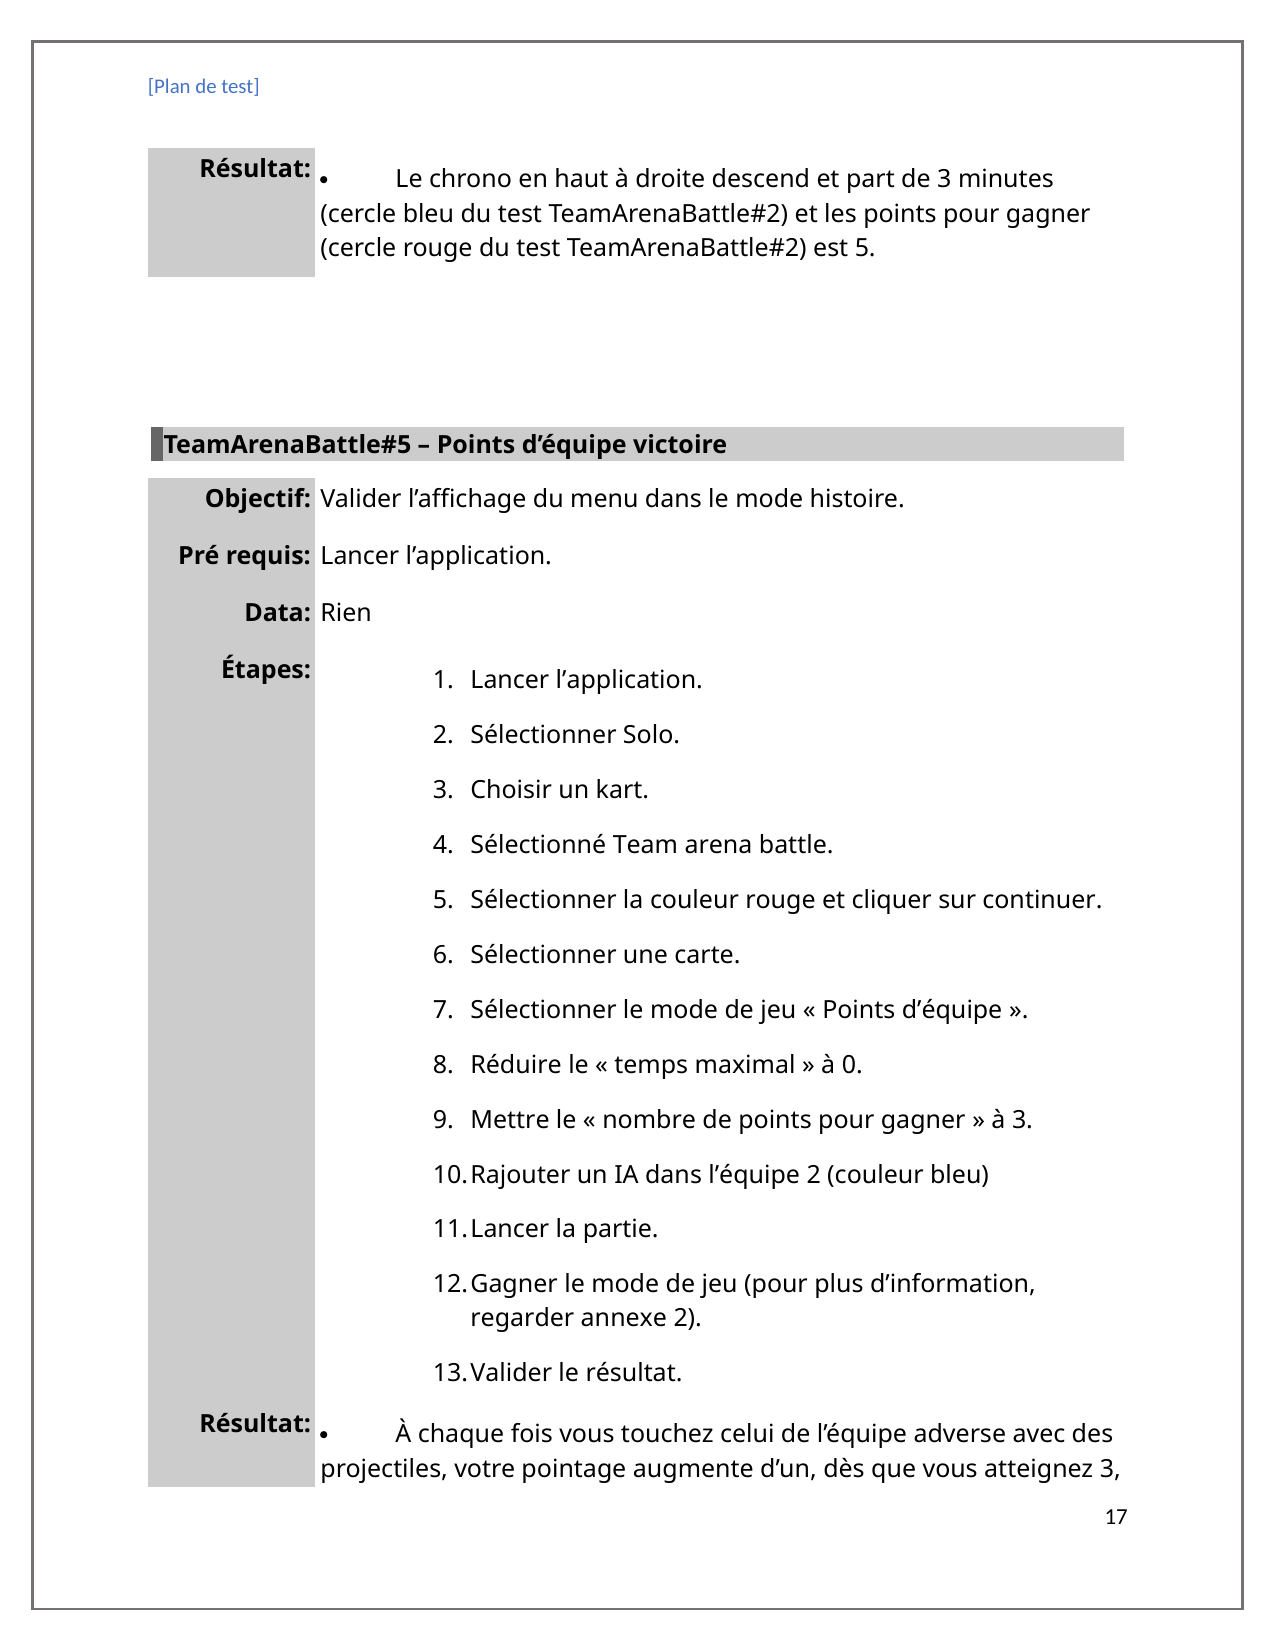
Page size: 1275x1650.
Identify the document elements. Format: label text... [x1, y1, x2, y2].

table_cell Rien [315, 592, 1127, 649]
table_cell Résultat: [148, 148, 315, 277]
table_cell Étapes: [148, 649, 315, 1403]
table_header Objectif: [148, 478, 315, 535]
table_cell Résultat: [148, 1403, 315, 1487]
table_cell Pré requis: [148, 535, 315, 592]
table_header Valider l’affichage du menu dans le mode histoire. [315, 478, 1127, 535]
table_cell À chaque fois vous touchez celui de l’équipe adverse avec des projectiles, votre pointage augmente d’un, dès que vous atteignez 3, [315, 1403, 1127, 1487]
table_cell Lancer l’application. [315, 535, 1127, 592]
subtitle TeamArenaBattle#5 – Points d’équipe victoire [163, 427, 1124, 461]
table_cell Le chrono en haut à droite descend et part de 3 minutes (cercle bleu du test TeamArenaBattle#2) et les points pour gagner (cercle rouge du test TeamArenaBattle#2) est 5. [315, 148, 1127, 277]
table_cell Data: [148, 592, 315, 649]
table_cell Lancer l’application. Sélectionner Solo. Choisir un kart. Sélectionné Team arena battle. Sélectionner la couleur rouge et cliquer sur continuer. Sélectionner une carte. Sélectionner le mode de jeu « Points d’équipe ». Réduire le « temps maximal » à 0. Mettre le « nombre de points pour gagner » à 3. Rajouter un IA dans l’équipe 2 (couleur bleu) Lancer la partie. Gagner le mode de jeu (pour plus d’information, regarder annexe 2). Valider le résultat. [315, 649, 1127, 1403]
